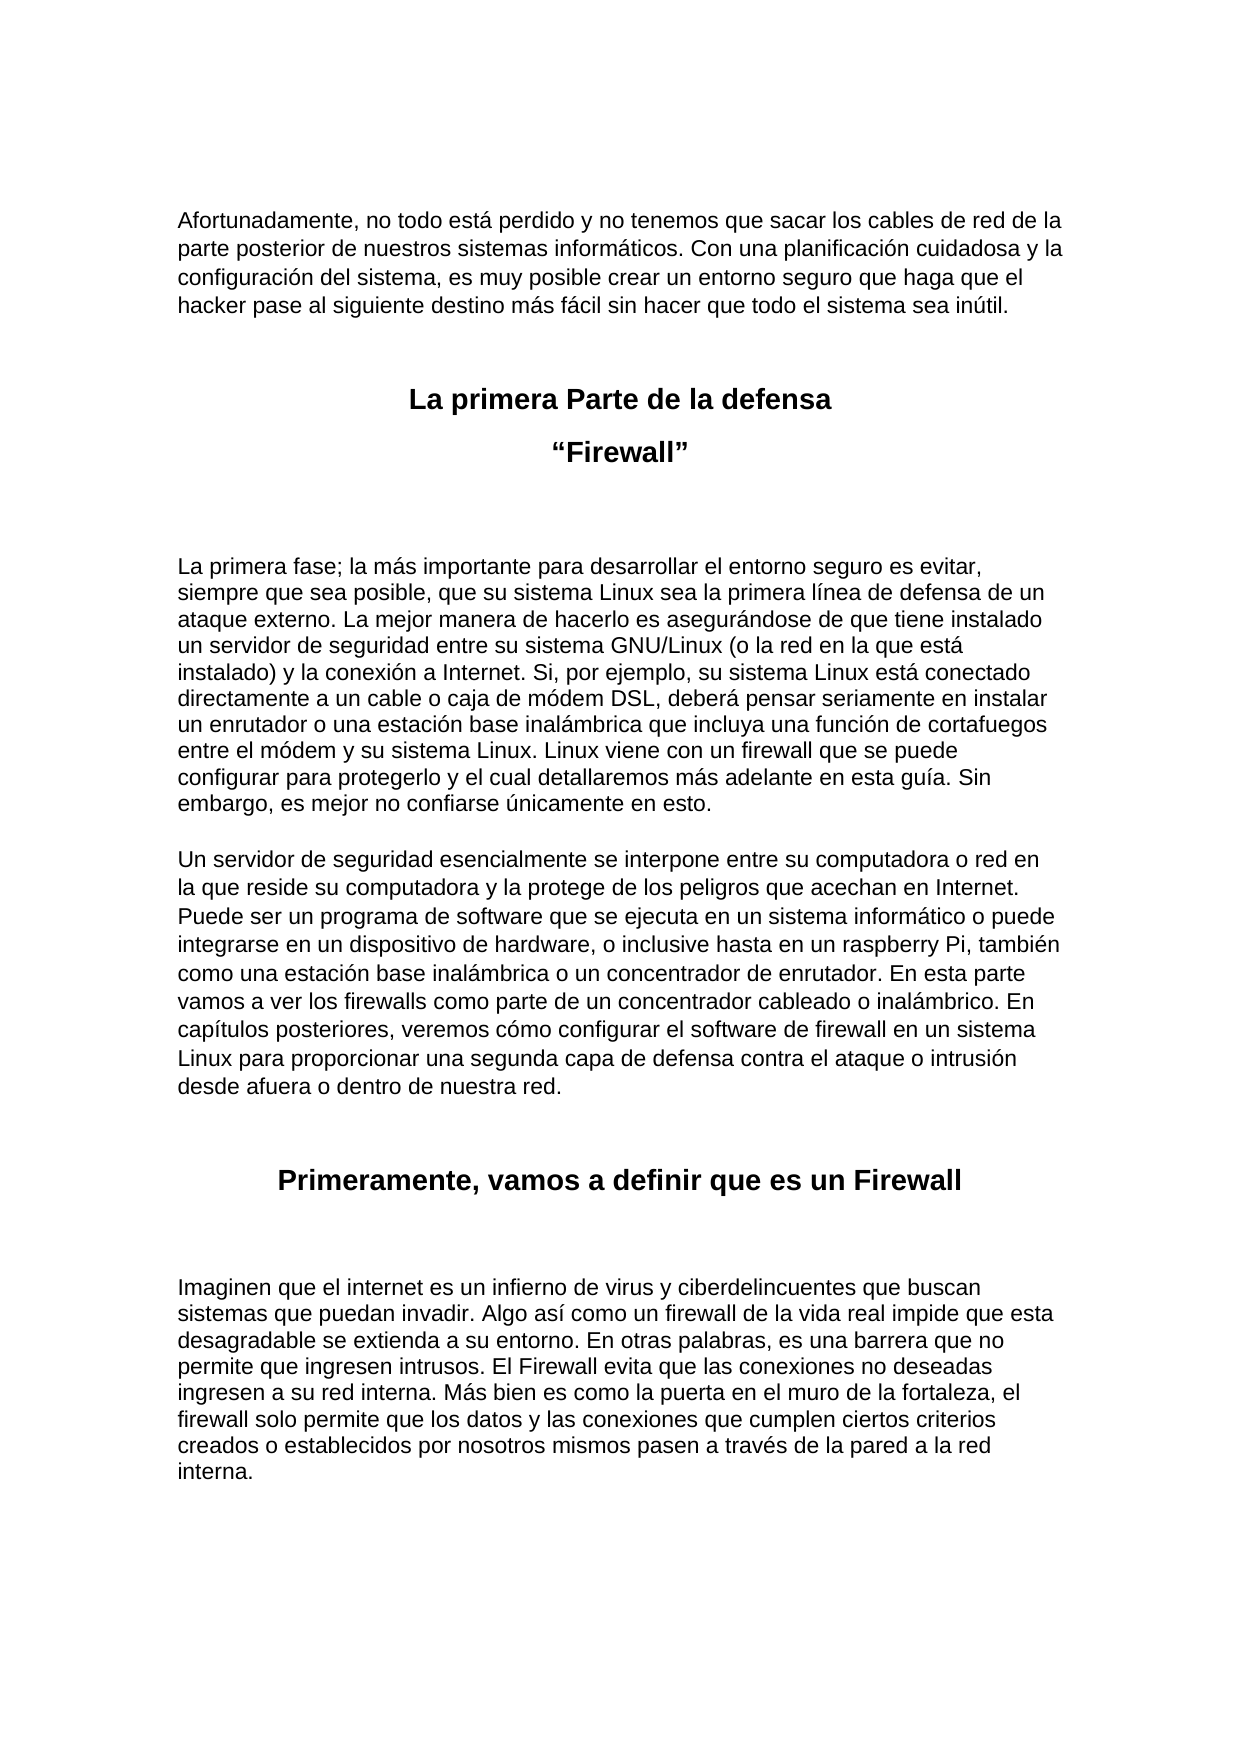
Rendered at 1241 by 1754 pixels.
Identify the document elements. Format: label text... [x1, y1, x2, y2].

text La primera fase; la más importante para desarrollar el entorno seguro es evitar, siempre que sea posible, que su sistema Linux sea la primera línea de defensa de un ataque externo. La mejor manera de hacerlo es asegurándose de que tiene instalado un servidor de seguridad entre su sistema GNU/Linux (o la red en la que está instalado) y la conexión a Internet. Si, por ejemplo, su sistema Linux está conectado directamente a un cable o caja de módem DSL, deberá pensar seriamente en instalar un enrutador o una estación base inalámbrica que incluya una función de cortafuegos entre el módem y su sistema Linux. Linux viene con un firewall que se puede configurar para protegerlo y el cual detallaremos más adelante en esta guía. Sin embargo, es mejor no confiarse únicamente en esto. [177, 553, 1063, 817]
text Imaginen que el internet es un infierno de virus y ciberdelincuentes que buscan sistemas que puedan invadir. Algo así como un firewall de la vida real impide que esta desagradable se extienda a su entorno. En otras palabras, es una barrera que no permite que ingresen intrusos. El Firewall evita que las conexiones no deseadas ingresen a su red interna. Más bien es como la puerta en el muro de la fortaleza, el firewall solo permite que los datos y las conexiones que cumplen ciertos criterios creados o establecidos por nosotros mismos pasen a través de la pared a la red interna. [177, 1274, 1063, 1485]
text Afortunadamente, no todo está perdido y no tenemos que sacar los cables de red de la parte posterior de nuestros sistemas informáticos. Con una planificación cuidadosa y la configuración del sistema, es muy posible crear un entorno seguro que haga que el hacker pase al siguiente destino más fácil sin hacer que todo el sistema sea inútil. [177, 207, 1063, 318]
text Un servidor de seguridad esencialmente se interpone entre su computadora o red en la que reside su computadora y la protege de los peligros que acechan en Internet. Puede ser un programa de software que se ejecuta en un sistema informático o puede integrarse en un dispositivo de hardware, o inclusive hasta en un raspberry Pi, también como una estación base inalámbrica o un concentrador de enrutador. En esta parte vamos a ver los firewalls como parte de un concentrador cableado o inalámbrico. En capítulos posteriores, veremos cómo configurar el software de firewall en un sistema Linux para proporcionar una segunda capa de defensa contra el ataque o intrusión desde afuera o dentro de nuestra red. [177, 846, 1063, 1099]
text Primeramente, vamos a definir que es un Firewall [177, 1163, 1063, 1197]
text La primera Parte de la defensa [177, 382, 1063, 416]
text “Firewall” [177, 435, 1063, 468]
